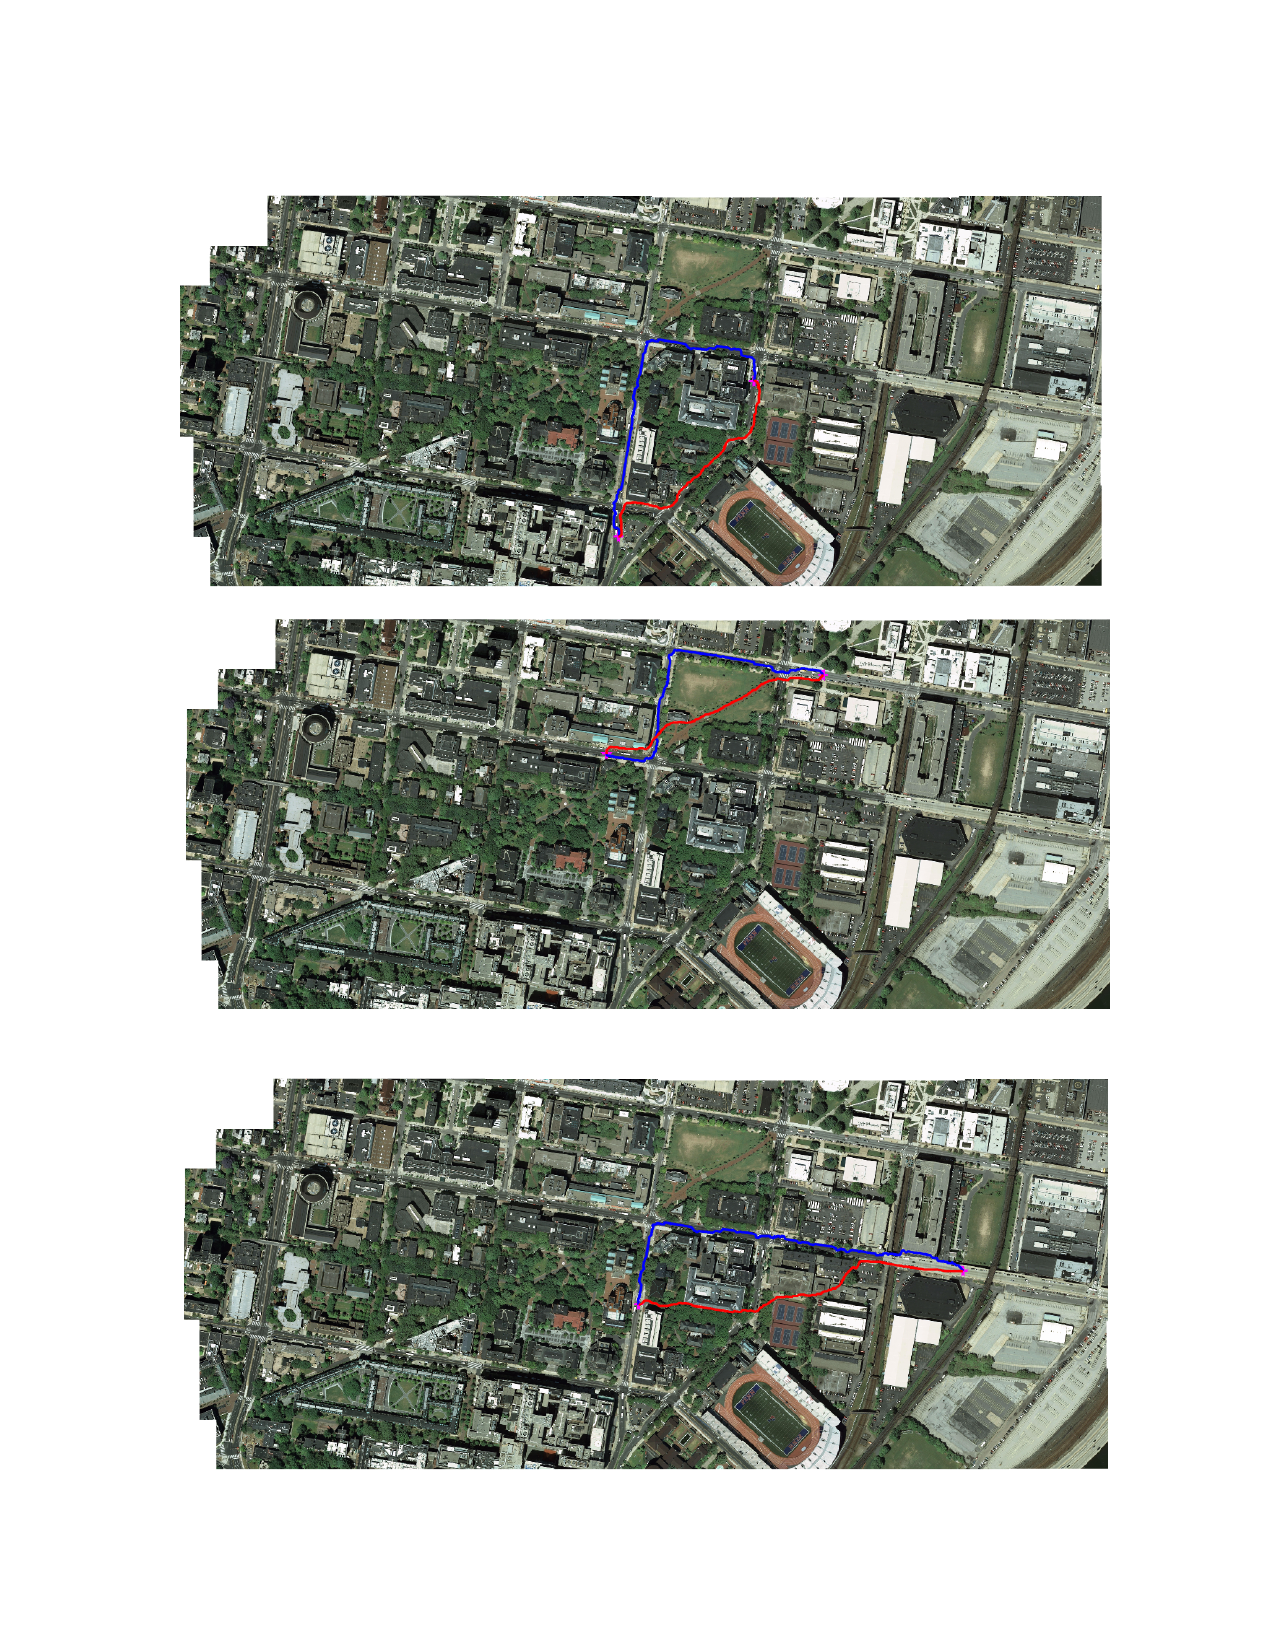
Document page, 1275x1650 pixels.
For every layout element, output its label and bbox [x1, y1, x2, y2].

picture [180, 195, 1102, 587]
picture [182, 1076, 1109, 1472]
picture [186, 618, 1110, 1009]
